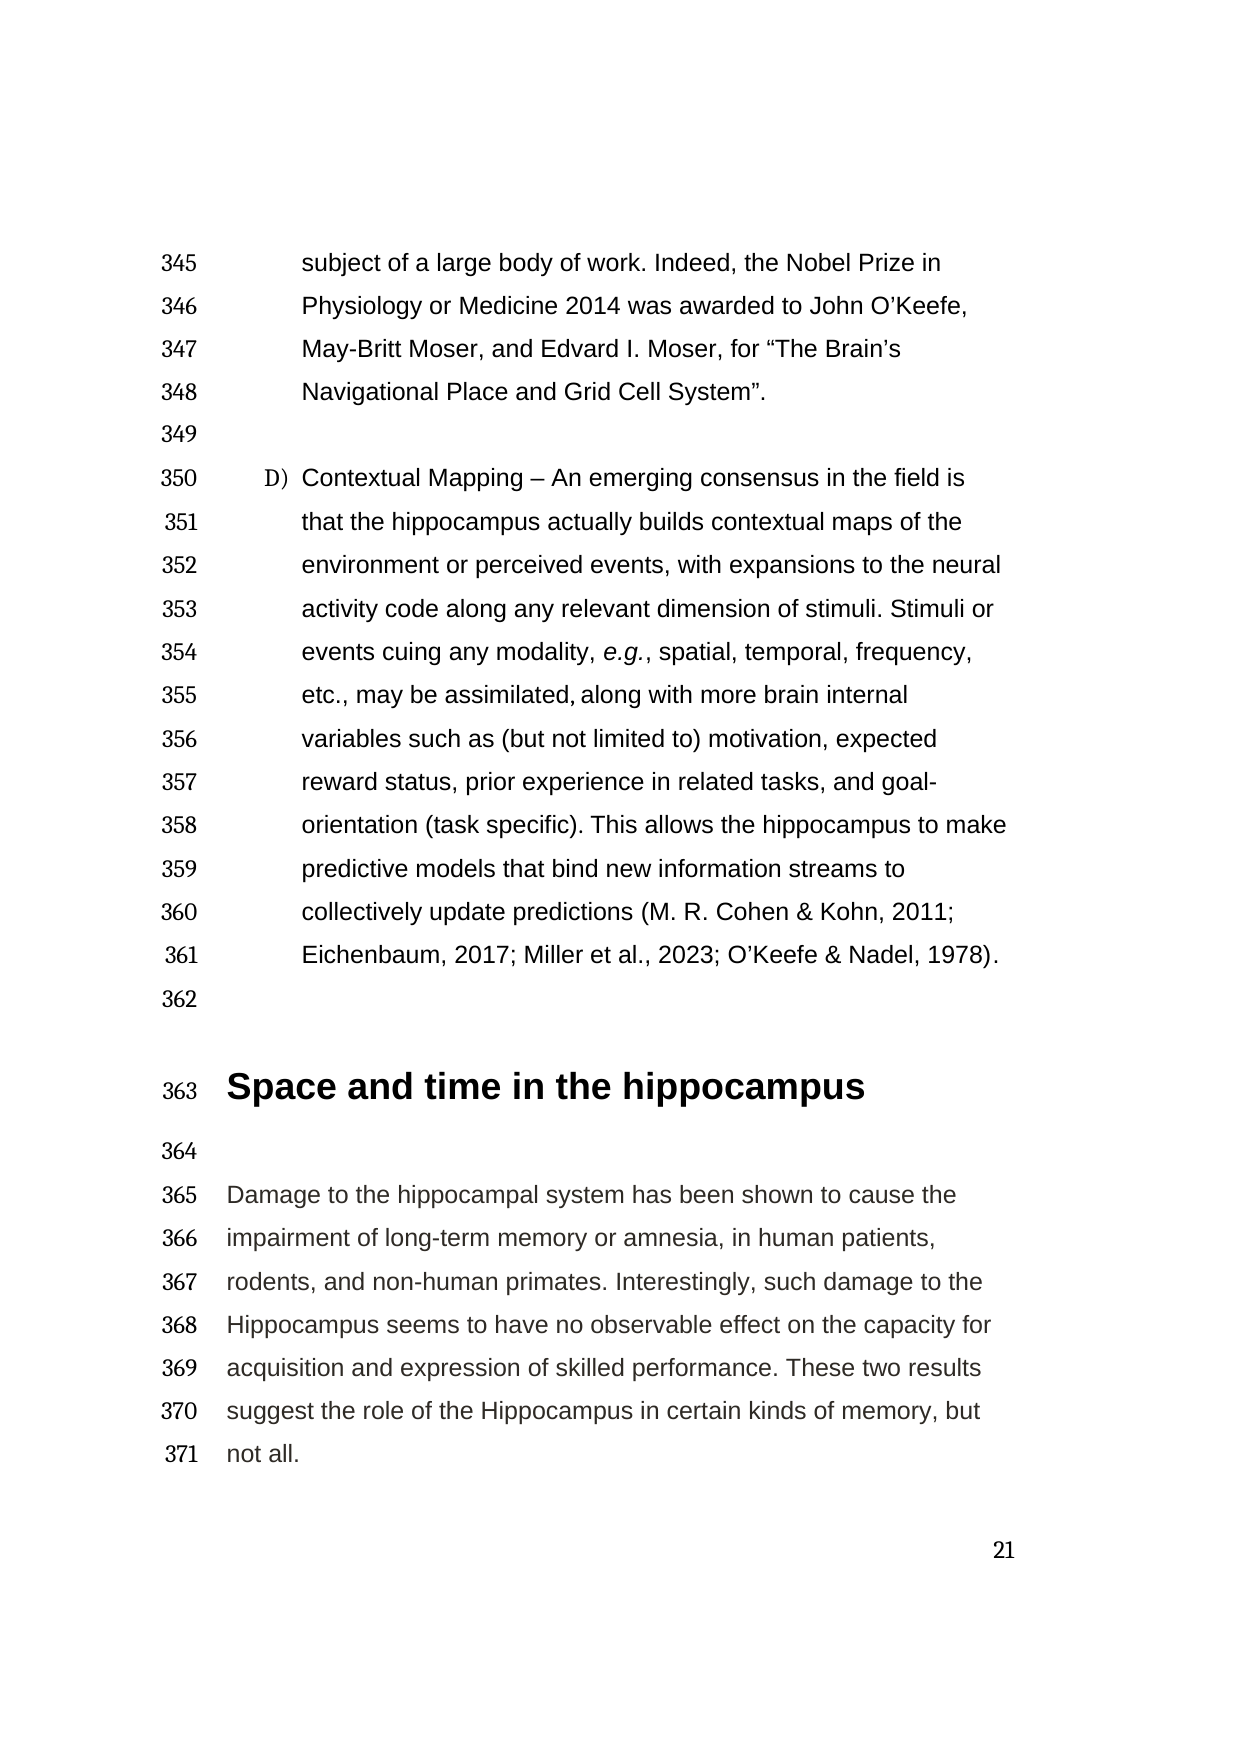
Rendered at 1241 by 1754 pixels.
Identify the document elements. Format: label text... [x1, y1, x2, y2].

list subject of a large body of work. Indeed, the Nobel Prize in Physiology or Medicine 2014 was awarded to John O’Keefe, May-Britt Moser, and Edvard I. Moser, for “The Brain’s Navigational Place and Grid Cell System”. [264, 248, 1014, 406]
text Damage to the hippocampal system has been shown to cause the impairment of long-term memory or amnesia, in human patients, rodents, and non-human primates. Interestingly, such damage to the Hippocampus seems to have no observable effect on the capacity for acquisition and expression of skilled performance. These two results suggest the role of the Hippocampus in certain kinds of memory, but not all. [226, 1180, 1014, 1468]
list Contextual Mapping – An emerging consensus in the field is that the hippocampus actually builds contextual maps of the environment or perceived events, with expansions to the neural activity code along any relevant dimension of stimuli. Stimuli or events cuing any modality, e.g., spatial, temporal, frequency, etc., may be assimilated, along with more brain internal variables such as (but not limited to) motivation, expected reward status, prior experience in related tasks, and goal-orientation (task specific). This allows the hippocampus to make predictive models that bind new information streams to collectively update predictions (M. R. Cohen & Kohn, 2011; Eichenbaum, 2017; Miller et al., 2023; O’Keefe & Nadel, 1978)⁠. [264, 463, 1014, 969]
subtitle Space and time in the hippocampus [226, 1064, 1014, 1107]
